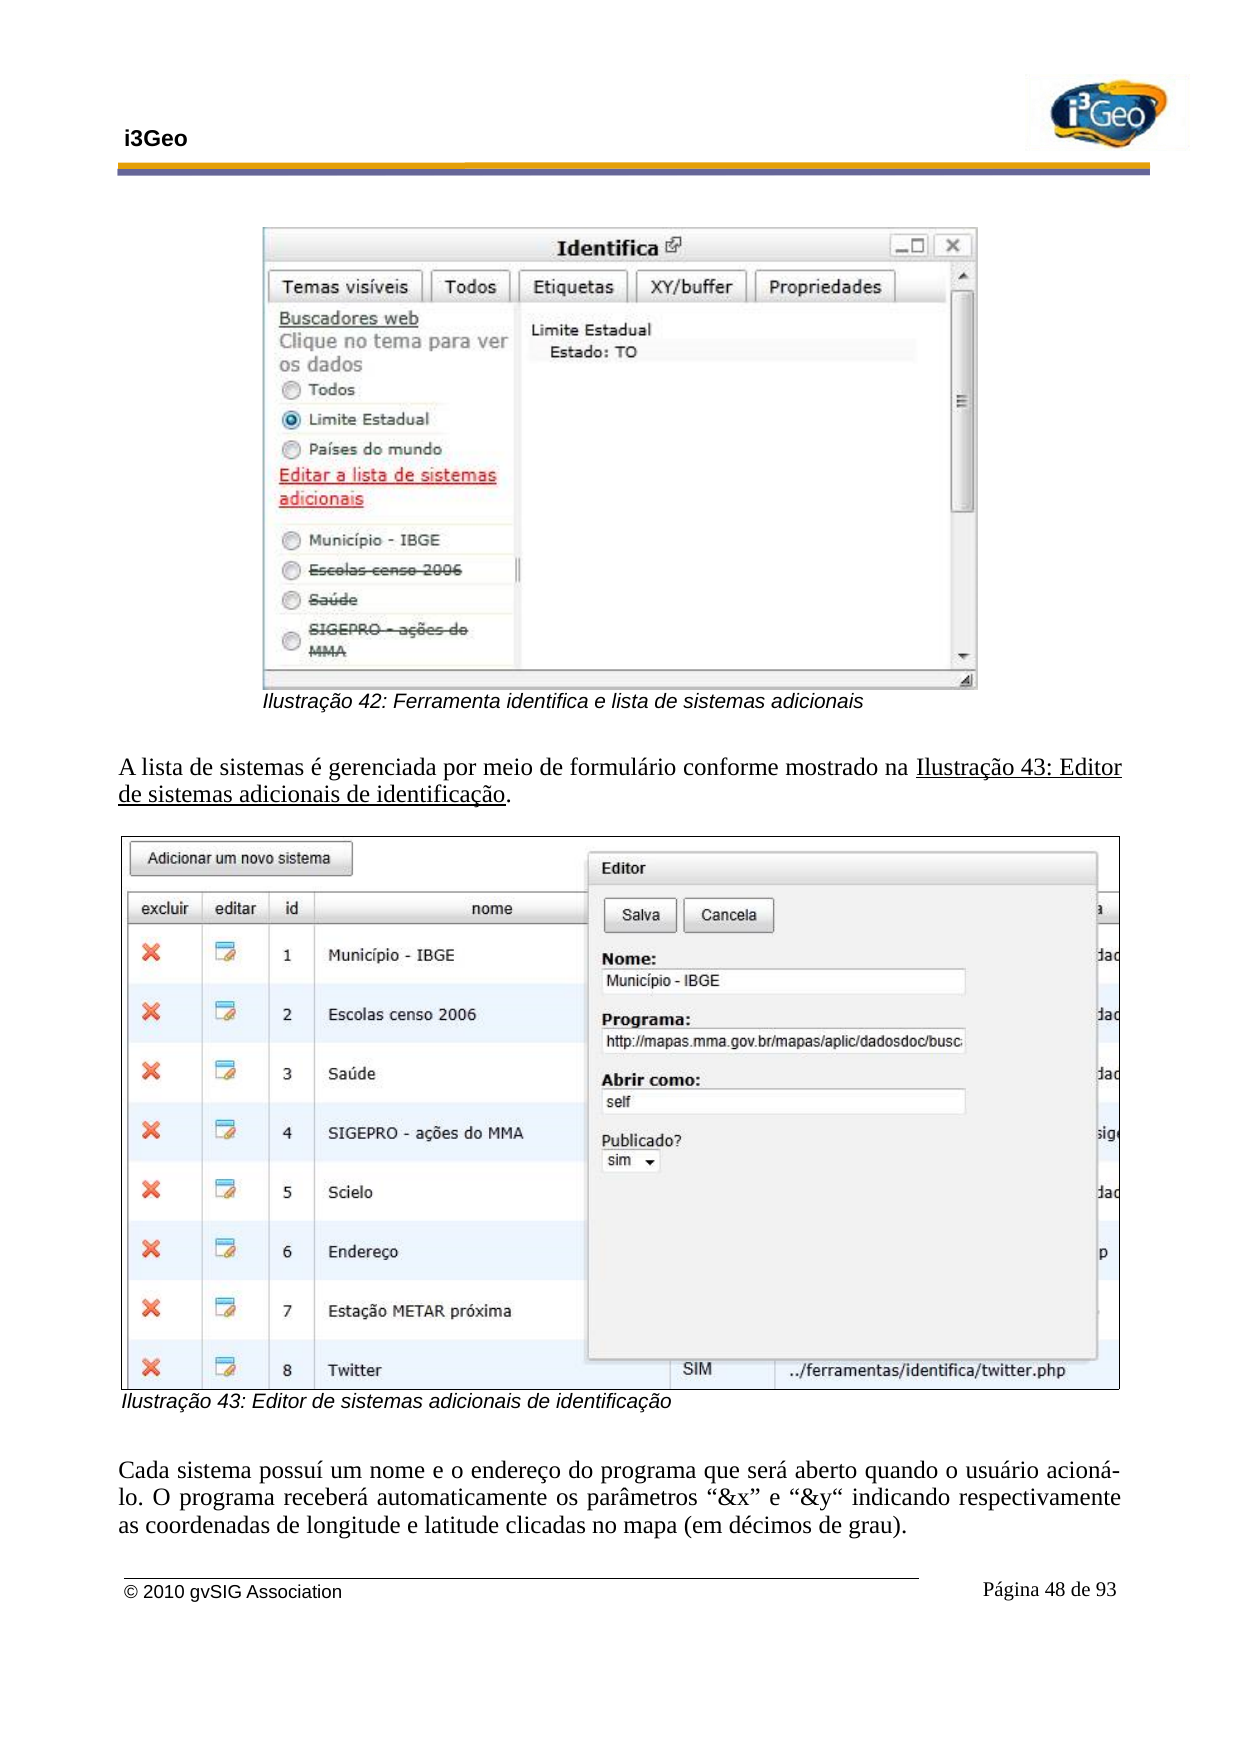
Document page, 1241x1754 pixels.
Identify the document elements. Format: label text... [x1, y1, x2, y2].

picture [122, 837, 1119, 1389]
text A lista de sistemas é gerenciada por meio de formulário conforme mostrado na Ilustração 43: Editor de sistemas adicionais de identificação. [118, 753, 1122, 808]
picture [262, 227, 978, 690]
picture [1025, 74, 1191, 151]
text Ilustração 43: Editor de sistemas adicionais de identificação [121, 1390, 1119, 1413]
text Ilustração 42: Ferramenta identifica e lista de sistemas adicionais [262, 690, 978, 713]
text Cada sistema possuí um nome e o endereço do programa que será aberto quando o usuário acioná-lo. O programa receberá automaticamente os parâmetros “&x” e “&y“ indicando respectivamente as coordenadas de longitude e latitude clicadas no mapa (em décimos de grau). [118, 1456, 1122, 1539]
